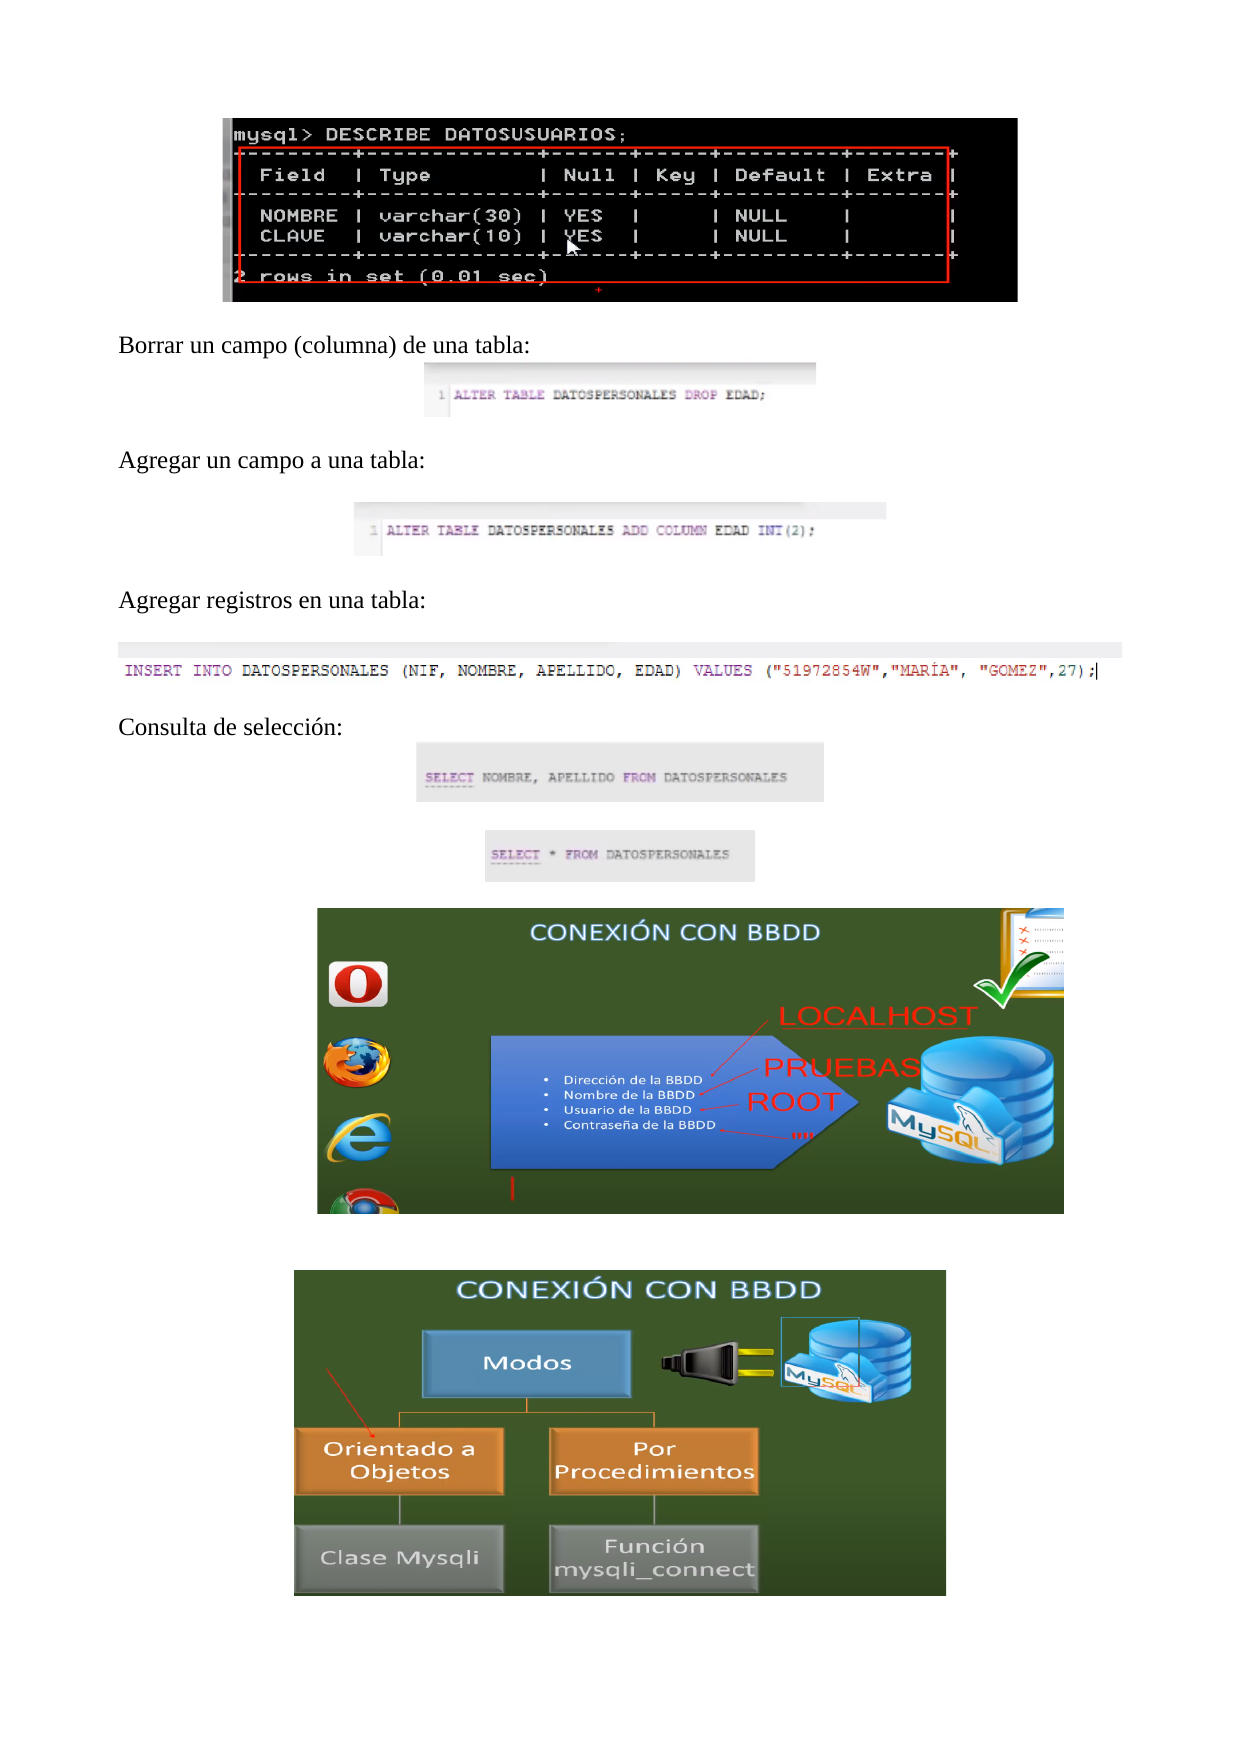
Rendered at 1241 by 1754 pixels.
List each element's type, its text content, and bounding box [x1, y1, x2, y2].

picture [424, 358, 817, 417]
text Borrar un campo (columna) de una tabla: [118, 330, 1122, 359]
picture [317, 908, 1064, 1214]
picture [485, 830, 756, 882]
text Agregar un campo a una tabla: [118, 445, 1122, 474]
picture [353, 502, 887, 556]
picture [294, 1270, 947, 1596]
picture [416, 740, 824, 802]
picture [222, 118, 1018, 302]
text Consulta de selección: [118, 712, 1122, 741]
picture [118, 642, 1123, 684]
text Agregar registros en una tabla: [118, 585, 1122, 613]
